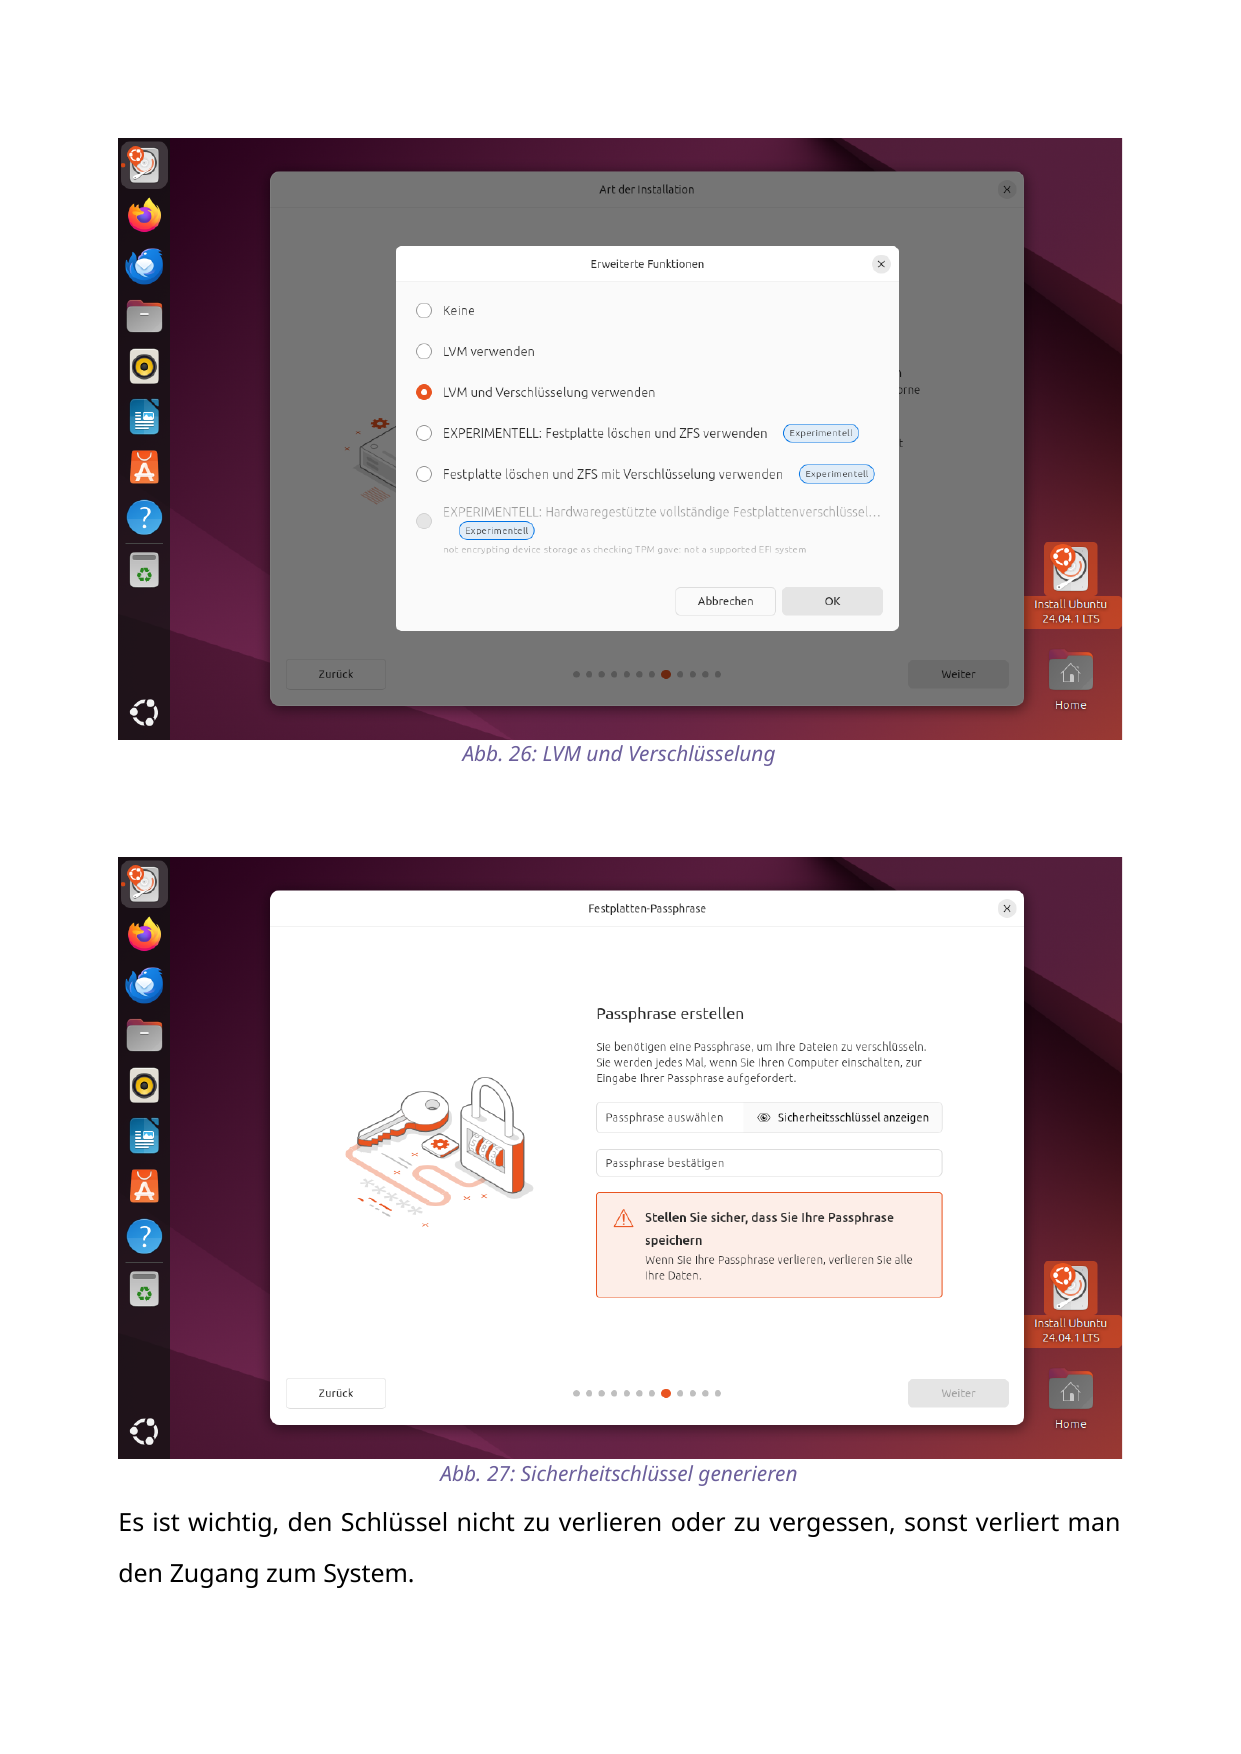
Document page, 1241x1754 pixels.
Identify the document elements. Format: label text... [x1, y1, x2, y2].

text Abb. 27: Sicherheitschlüssel generieren [118, 1459, 1122, 1487]
text Abb. 26: LVM und Verschlüsselung [118, 740, 1122, 768]
picture [118, 857, 1123, 1459]
text [118, 845, 1122, 857]
picture [118, 138, 1123, 740]
text Es ist wichtig, den Schlüssel nicht zu verlieren oder zu vergessen, sonst verliert man den Zugang zum System. [118, 1487, 1122, 1589]
